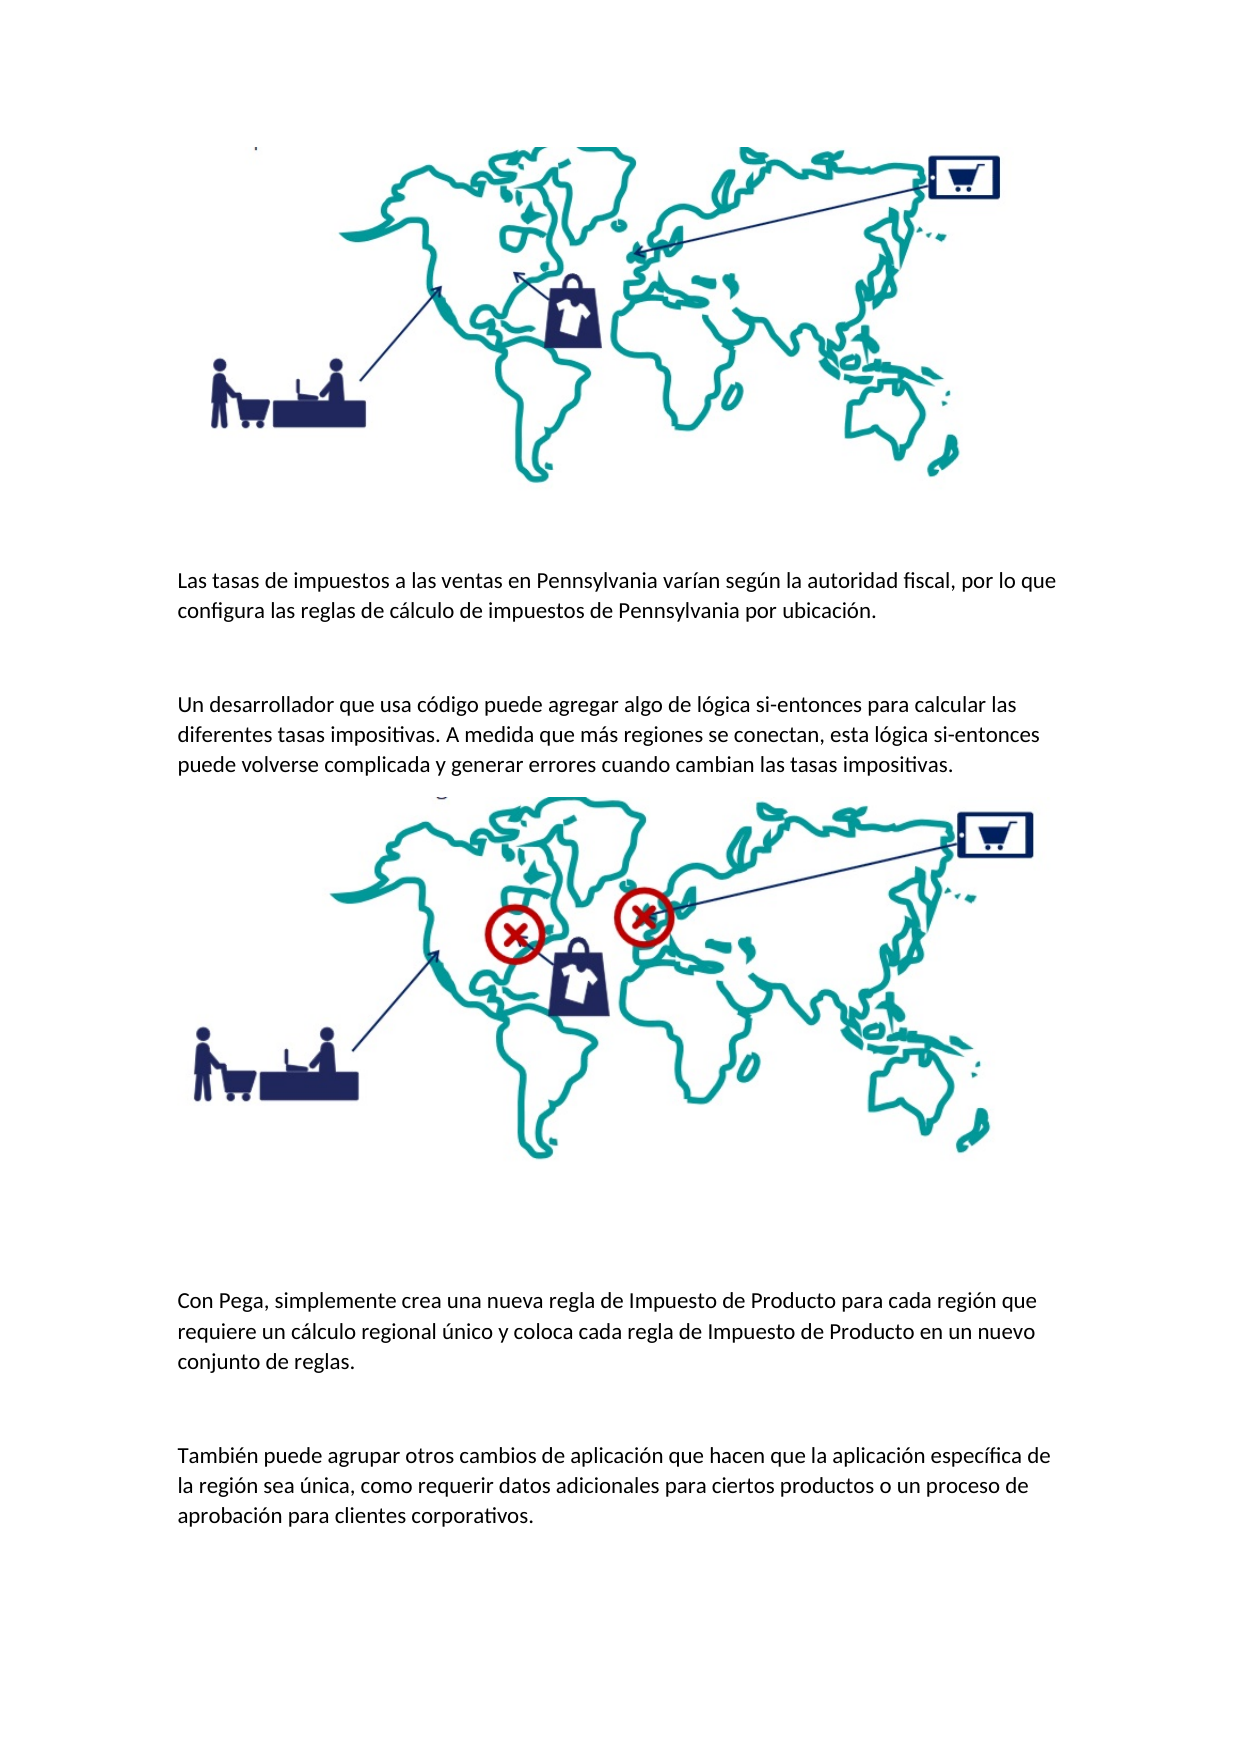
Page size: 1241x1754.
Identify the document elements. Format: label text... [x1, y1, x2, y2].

text Con Pega, simplemente crea una nueva regla de Impuesto de Producto para cada región que requiere un cálculo regional único y coloca cada regla de Impuesto de Producto en un nuevo conjunto de reglas. [177, 1287, 1063, 1375]
picture [177, 797, 1063, 1174]
text Las tasas de impuestos a las ventas en Pennsylvania varían según la autoridad fiscal, por lo que configura las reglas de cálculo de impuestos de Pennsylvania por ubicación. [177, 566, 1063, 624]
picture [177, 147, 1063, 501]
text También puede agrupar otros cambios de aplicación que hacen que la aplicación específica de la región sea única, como requerir datos adicionales para ciertos productos o un proceso de aprobación para clientes corporativos. [177, 1441, 1063, 1529]
text Un desarrollador que usa código puede agregar algo de lógica si-entonces para calcular las diferentes tasas impositivas. A medida que más regiones se conectan, esta lógica si-entonces puede volverse complicada y generar errores cuando cambian las tasas impositivas. [177, 690, 1063, 778]
